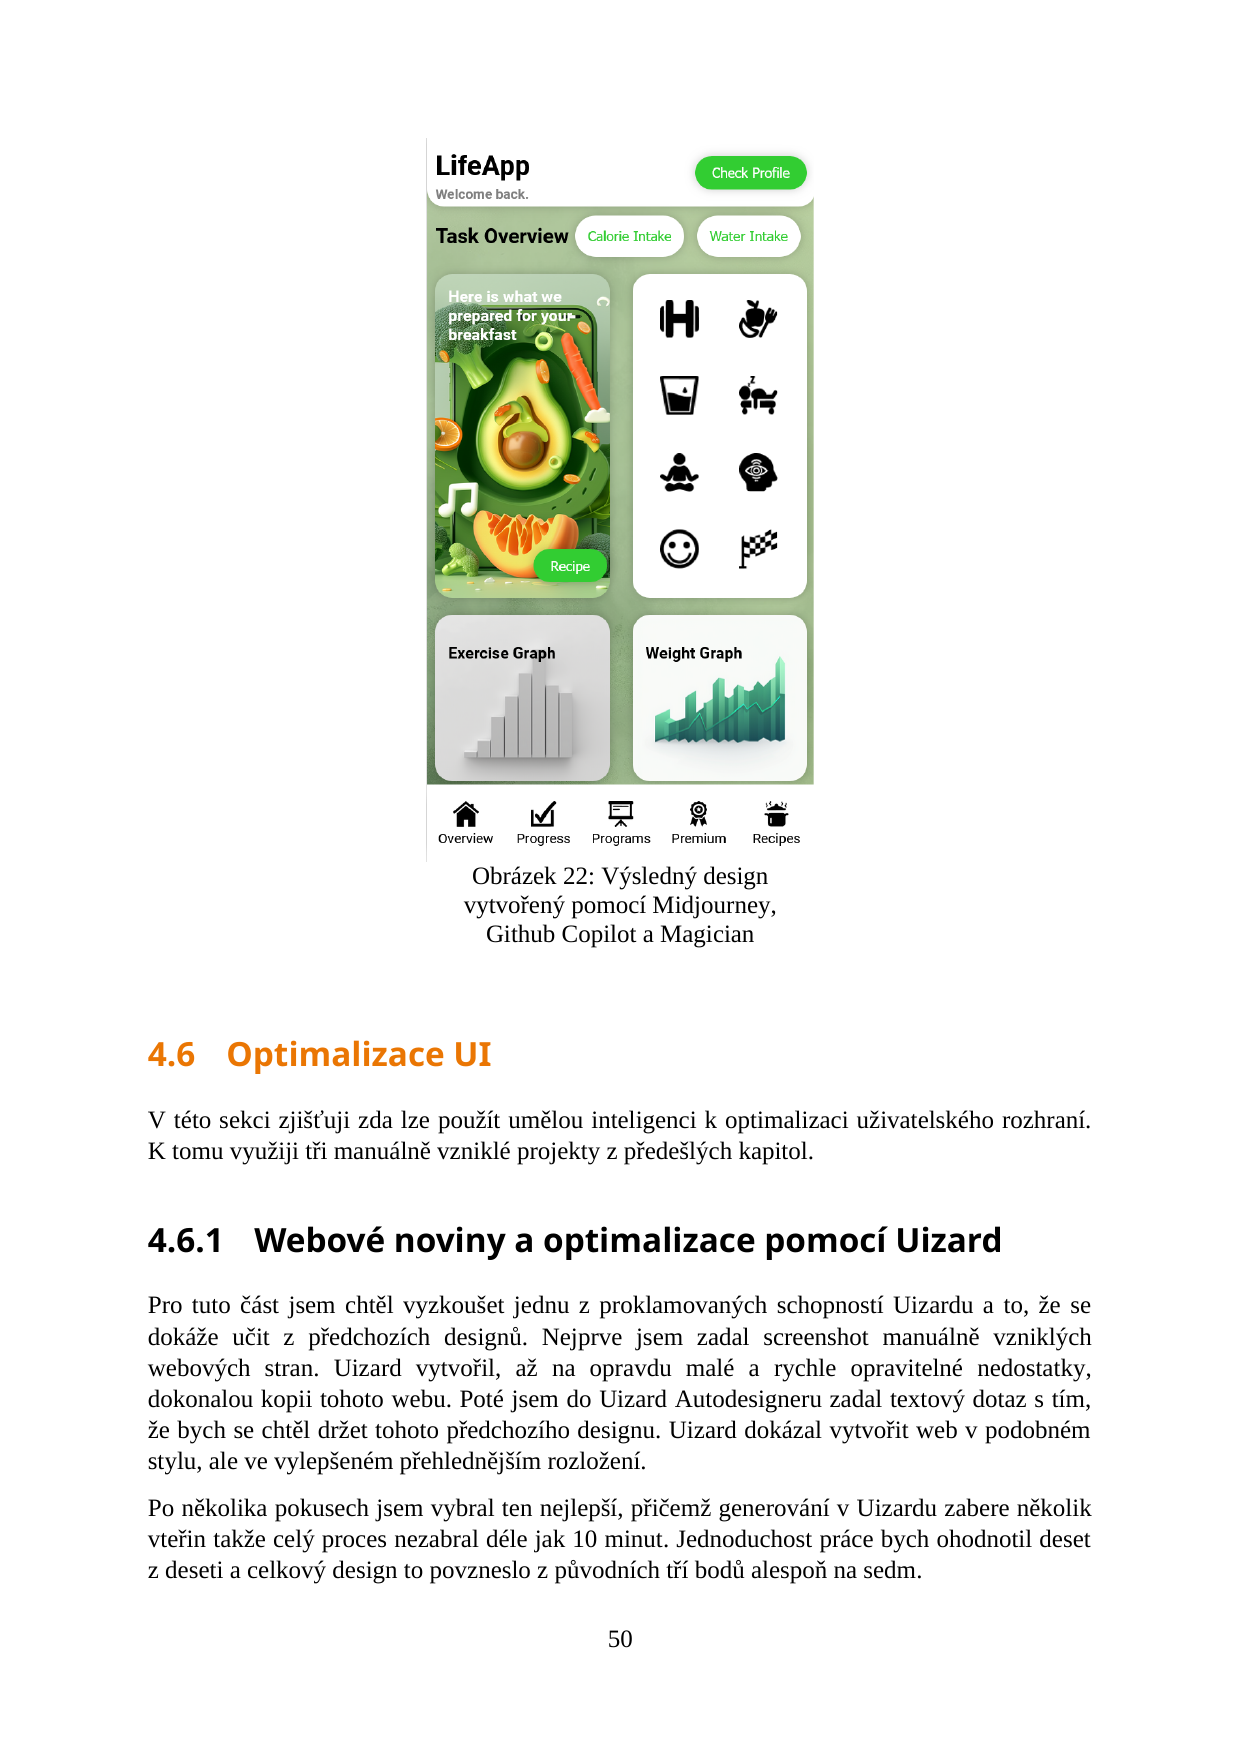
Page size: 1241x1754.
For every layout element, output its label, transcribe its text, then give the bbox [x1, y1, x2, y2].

text Pro tuto část jsem chtěl vyzkoušet jednu z proklamovaných schopností Uizardu a to, že se dokáže učit z předchozích designů. Nejprve jsem zadal screenshot manuálně vzniklých webových stran. Uizard vytvořil, až na opravdu malé a rychle opravitelné nedostatky, dokonalou kopii tohoto webu. Poté jsem do Uizard Autodesigneru zadal textový dotaz s tím, že bych se chtěl držet tohoto předchozího designu. Uizard dokázal vytvořit web v podobném stylu, ale ve vylepšeném přehlednějším rozložení. [148, 1291, 1092, 1474]
subtitle Webové noviny a optimalizace pomocí Uizard [148, 1217, 1092, 1262]
text Po několika pokusech jsem vybral ten nejlepší, přičemž generování v Uizardu zabere několik vteřin takže celý proces nezabral déle jak 10 minut. Jednoduchost práce bych ohodnotil deset z deseti a celkový design to povzneslo z původních tří bodů alespoň na sedm. [148, 1493, 1092, 1584]
picture [426, 138, 814, 862]
subtitle Optimalizace UI [148, 1031, 1092, 1076]
text V této sekci zjišťuji zda lze použít umělou inteligenci k optimalizaci uživatelského rozhraní. K tomu využiji tři manuálně vzniklé projekty z předešlých kapitol. [148, 1105, 1092, 1164]
text Obrázek 22: Výsledný design vytvořený pomocí Midjourney, Github Copilot a Magician [426, 862, 814, 947]
